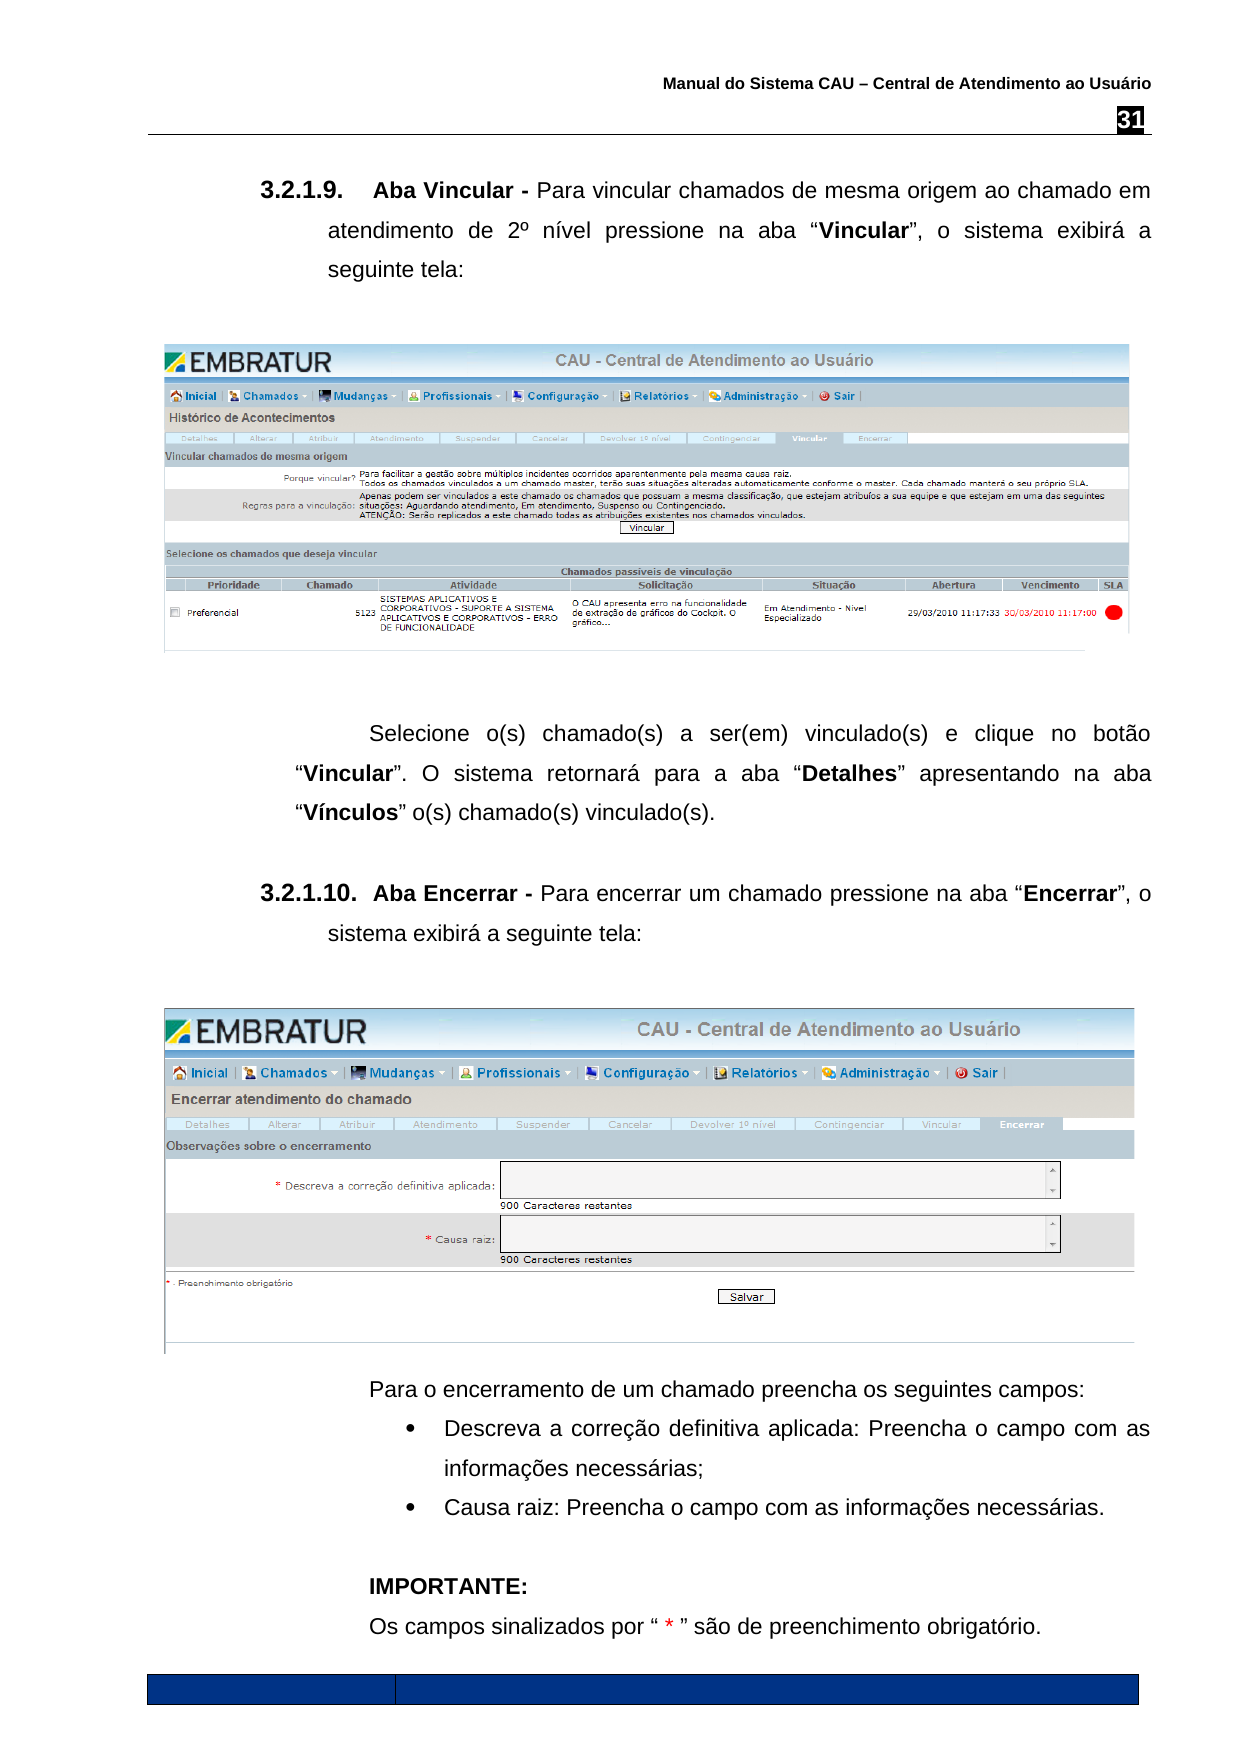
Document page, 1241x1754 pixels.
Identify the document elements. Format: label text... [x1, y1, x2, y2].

text Os campos sinalizados por “ * ” são de preenchimento obrigatório. [295, 1613, 1152, 1639]
text IMPORTANTE: [295, 1573, 1152, 1600]
text Selecione o(s) chamado(s) a ser(em) vinculado(s) e clique no botão “Vincular”. O sistema retornará para a aba “Detalhes” apresentando na aba “Vínculos” o(s) chamado(s) vinculado(s). [295, 720, 1152, 826]
list Aba Encerrar - Para encerrar um chamado pressione na aba “Encerrar”, o sistema exibirá a seguinte tela: [260, 878, 1152, 947]
list Aba Vincular - Para vincular chamados de mesma origem ao chamado em atendimento de 2º nível pressione na aba “Vincular”, o sistema exibirá a seguinte tela: [260, 175, 1152, 282]
list Descreva a correção definitiva aplicada: Preencha o campo com as informações necessárias; [406, 1415, 1152, 1481]
list Causa raiz: Preencha o campo com as informações necessárias. [406, 1494, 1152, 1521]
picture [164, 1008, 1135, 1354]
text Para o encerramento de um chamado preencha os seguintes campos: [295, 1376, 1152, 1402]
picture [164, 344, 1132, 659]
